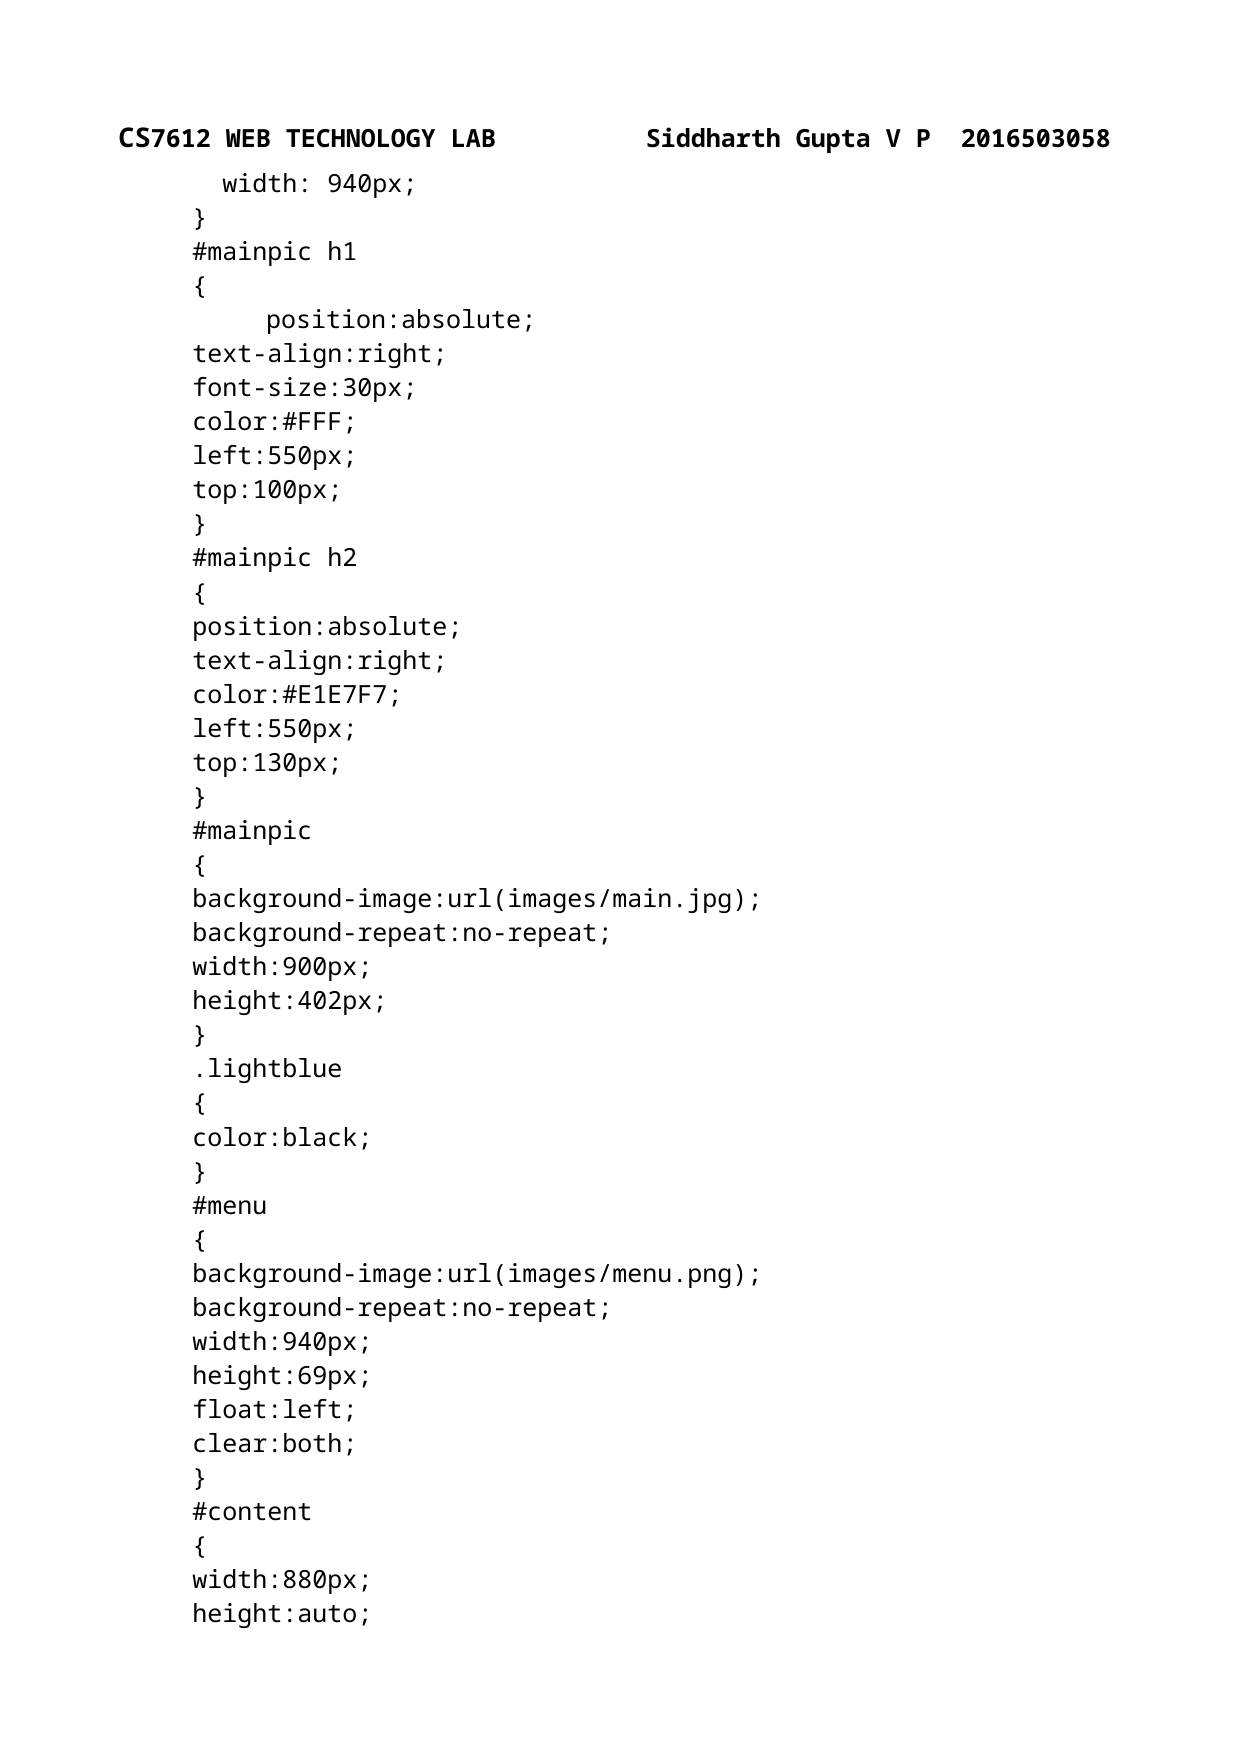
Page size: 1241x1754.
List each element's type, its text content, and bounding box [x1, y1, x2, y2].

text width:940px; [192, 1323, 1122, 1358]
text #mainpic h2 [192, 540, 1122, 574]
text width:880px; [192, 1562, 1122, 1596]
text position:absolute; [192, 302, 1122, 336]
text color:#E1E7F7; [192, 676, 1122, 710]
text } [192, 1153, 1122, 1187]
text { [192, 1221, 1122, 1255]
text height:auto; [192, 1596, 1122, 1630]
text } [192, 1460, 1122, 1494]
text #mainpic [192, 813, 1122, 847]
text #mainpic h1 [192, 233, 1122, 268]
text background-image:url(images/menu.png); [192, 1255, 1122, 1289]
text } [192, 506, 1122, 540]
text { [192, 1085, 1122, 1119]
text position:absolute; [192, 608, 1122, 642]
text top:130px; [192, 744, 1122, 778]
text } [192, 199, 1122, 233]
text { [192, 574, 1122, 608]
text #content [192, 1494, 1122, 1528]
text text-align:right; [192, 642, 1122, 676]
text clear:both; [192, 1426, 1122, 1460]
text text-align:right; [192, 336, 1122, 370]
text background-image:url(images/main.jpg); [192, 881, 1122, 915]
text left:550px; [192, 710, 1122, 744]
text .lightblue [192, 1051, 1122, 1085]
text { [192, 847, 1122, 881]
text height:69px; [192, 1358, 1122, 1392]
text } [192, 1017, 1122, 1051]
text { [192, 268, 1122, 302]
text color:black; [192, 1119, 1122, 1153]
text font-size:30px; [192, 370, 1122, 404]
text width: 940px; [192, 165, 1122, 199]
text width:900px; [192, 949, 1122, 983]
text top:100px; [192, 472, 1122, 506]
text { [192, 1528, 1122, 1562]
text color:#FFF; [192, 404, 1122, 438]
text background-repeat:no-repeat; [192, 1289, 1122, 1323]
text left:550px; [192, 438, 1122, 472]
text background-repeat:no-repeat; [192, 915, 1122, 949]
text } [192, 778, 1122, 813]
text float:left; [192, 1392, 1122, 1426]
text height:402px; [192, 983, 1122, 1017]
text #menu [192, 1187, 1122, 1221]
